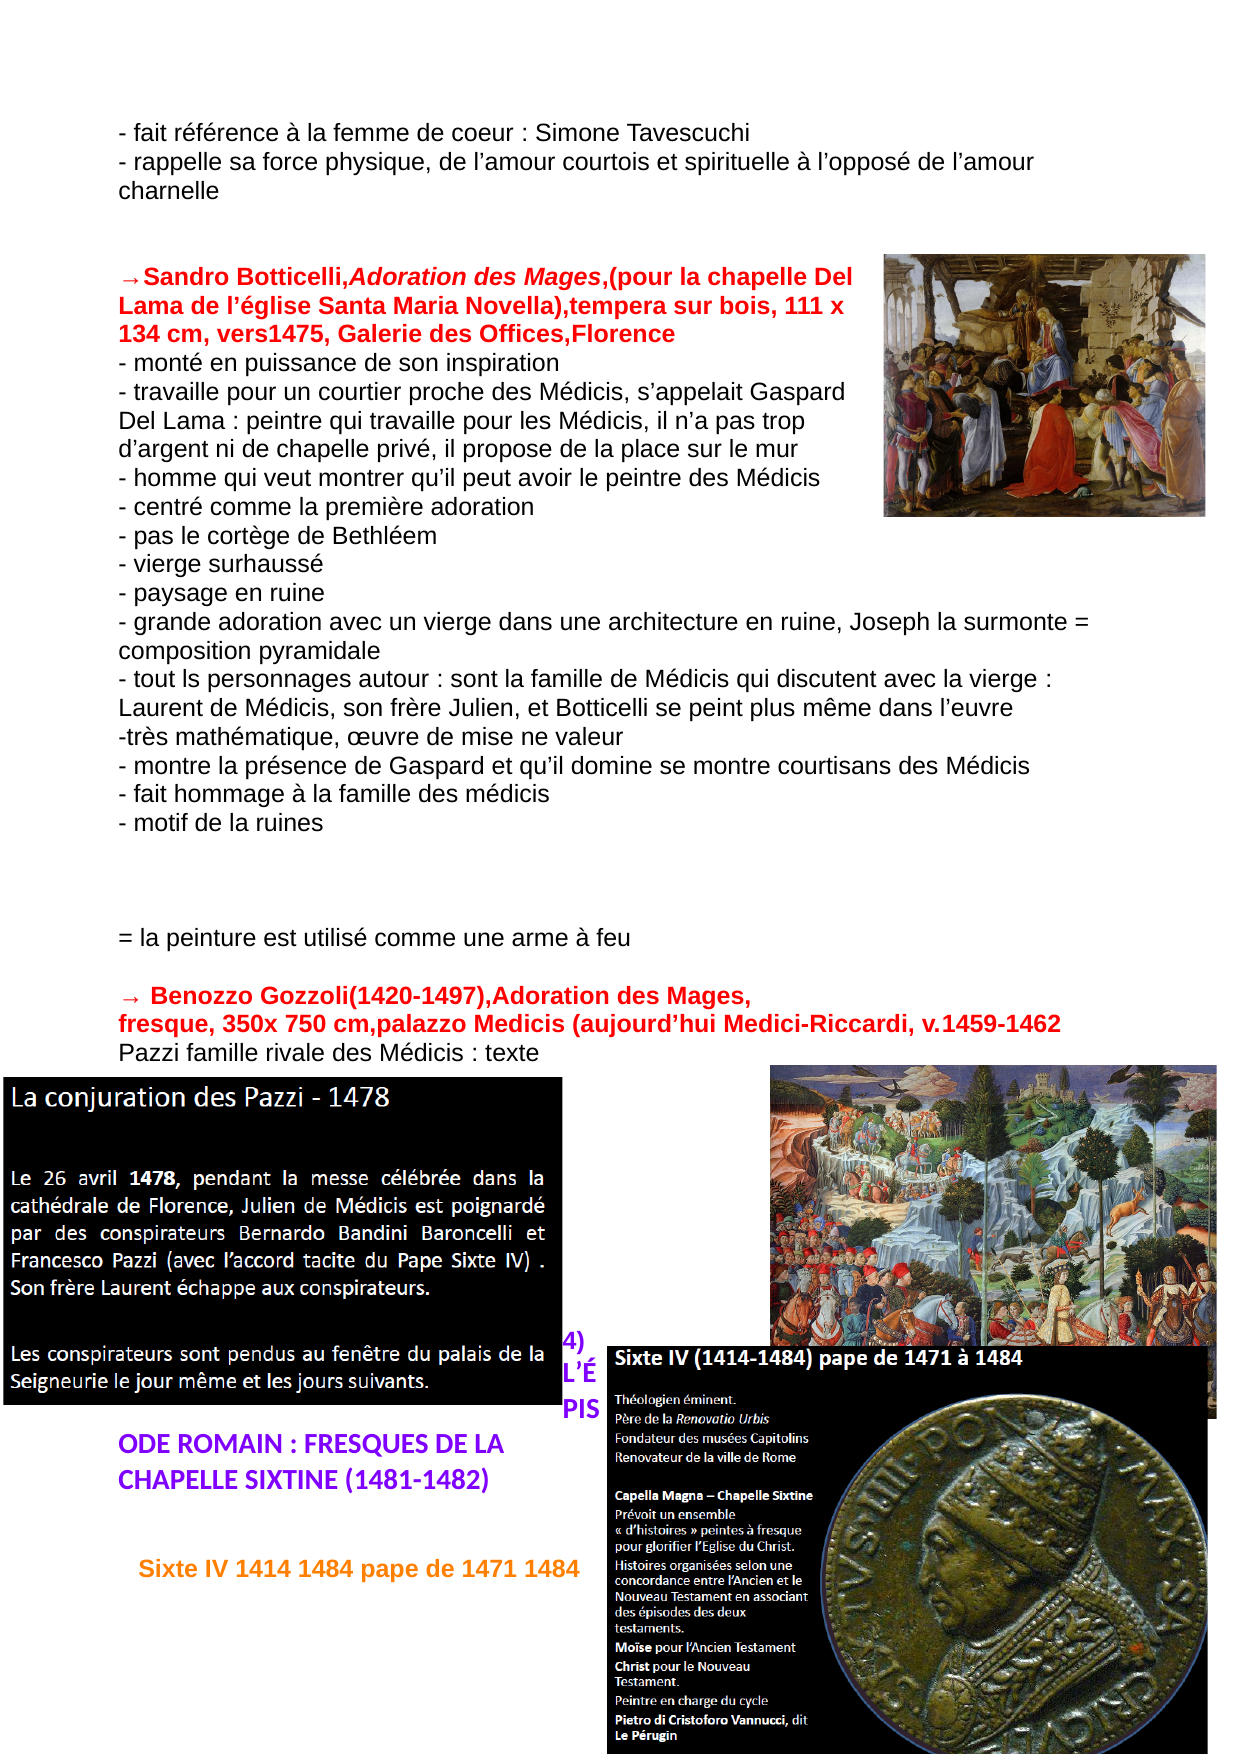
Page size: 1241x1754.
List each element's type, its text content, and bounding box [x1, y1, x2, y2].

text - motif de la ruines [118, 808, 1122, 837]
picture [607, 1065, 1217, 1754]
text - centré comme la première adoration [118, 492, 1122, 521]
text - fait référence à la femme de coeur : Simone Tavescuchi [118, 118, 1122, 147]
text = la peinture est utilisé comme une arme à feu [118, 923, 1122, 952]
text - monté en puissance de son inspiration [118, 348, 883, 377]
text - montre la présence de Gaspard et qu’il domine se montre courtisans des Médicis [118, 751, 1122, 779]
text - vierge surhaussé [118, 549, 1122, 578]
text - paysage en ruine [118, 578, 1122, 607]
text 134 cm, vers1475, Galerie des Offices,Florence [118, 319, 883, 348]
text - travaille pour un courtier proche des Médicis, s’appelait Gaspard Del Lama : peintre qui travaille pour les Médicis, il n’a pas trop d’argent ni de chapelle privé, il propose de la place sur le mur [118, 377, 883, 463]
text → Benozzo Gozzoli(1420-1497),Adoration des Mages, [118, 981, 1122, 1009]
text - pas le cortège de Bethléem [118, 521, 1122, 549]
picture [3, 1077, 563, 1405]
text -très mathématique, œuvre de mise ne valeur [118, 722, 1122, 751]
text 4) L’ÉPISODE ROMAIN : FRESQUES DE LA CHAPELLE SIXTINE (1481-1482) [118, 1326, 770, 1497]
text - homme qui veut montrer qu’il peut avoir le peintre des Médicis [118, 463, 883, 492]
text Pazzi famille rivale des Médicis : texte [118, 1038, 1122, 1067]
text Sixte IV 1414 1484 pape de 1471 1484 [118, 1554, 607, 1583]
text - fait hommage à la famille des médicis [118, 779, 1122, 808]
text - tout ls personnages autour : sont la famille de Médicis qui discutent avec la vierge : Laurent de Médicis, son frère Julien, et Botticelli se peint plus même dans l’euvre [118, 664, 1122, 722]
picture [883, 254, 1206, 517]
text - grande adoration avec un vierge dans une architecture en ruine, Joseph la surmonte = composition pyramidale [118, 607, 1122, 664]
text - rappelle sa force physique, de l’amour courtois et spirituelle à l’opposé de l’amour charnelle [118, 147, 1122, 204]
text fresque, 350x 750 cm,palazzo Medicis (aujourd’hui Medici-Riccardi, v.1459-1462 [118, 1009, 1122, 1038]
text →Sandro Botticelli,Adoration des Mages,(pour la chapelle Del Lama de l’église Santa Maria Novella),tempera sur bois, 111 x [118, 262, 883, 319]
